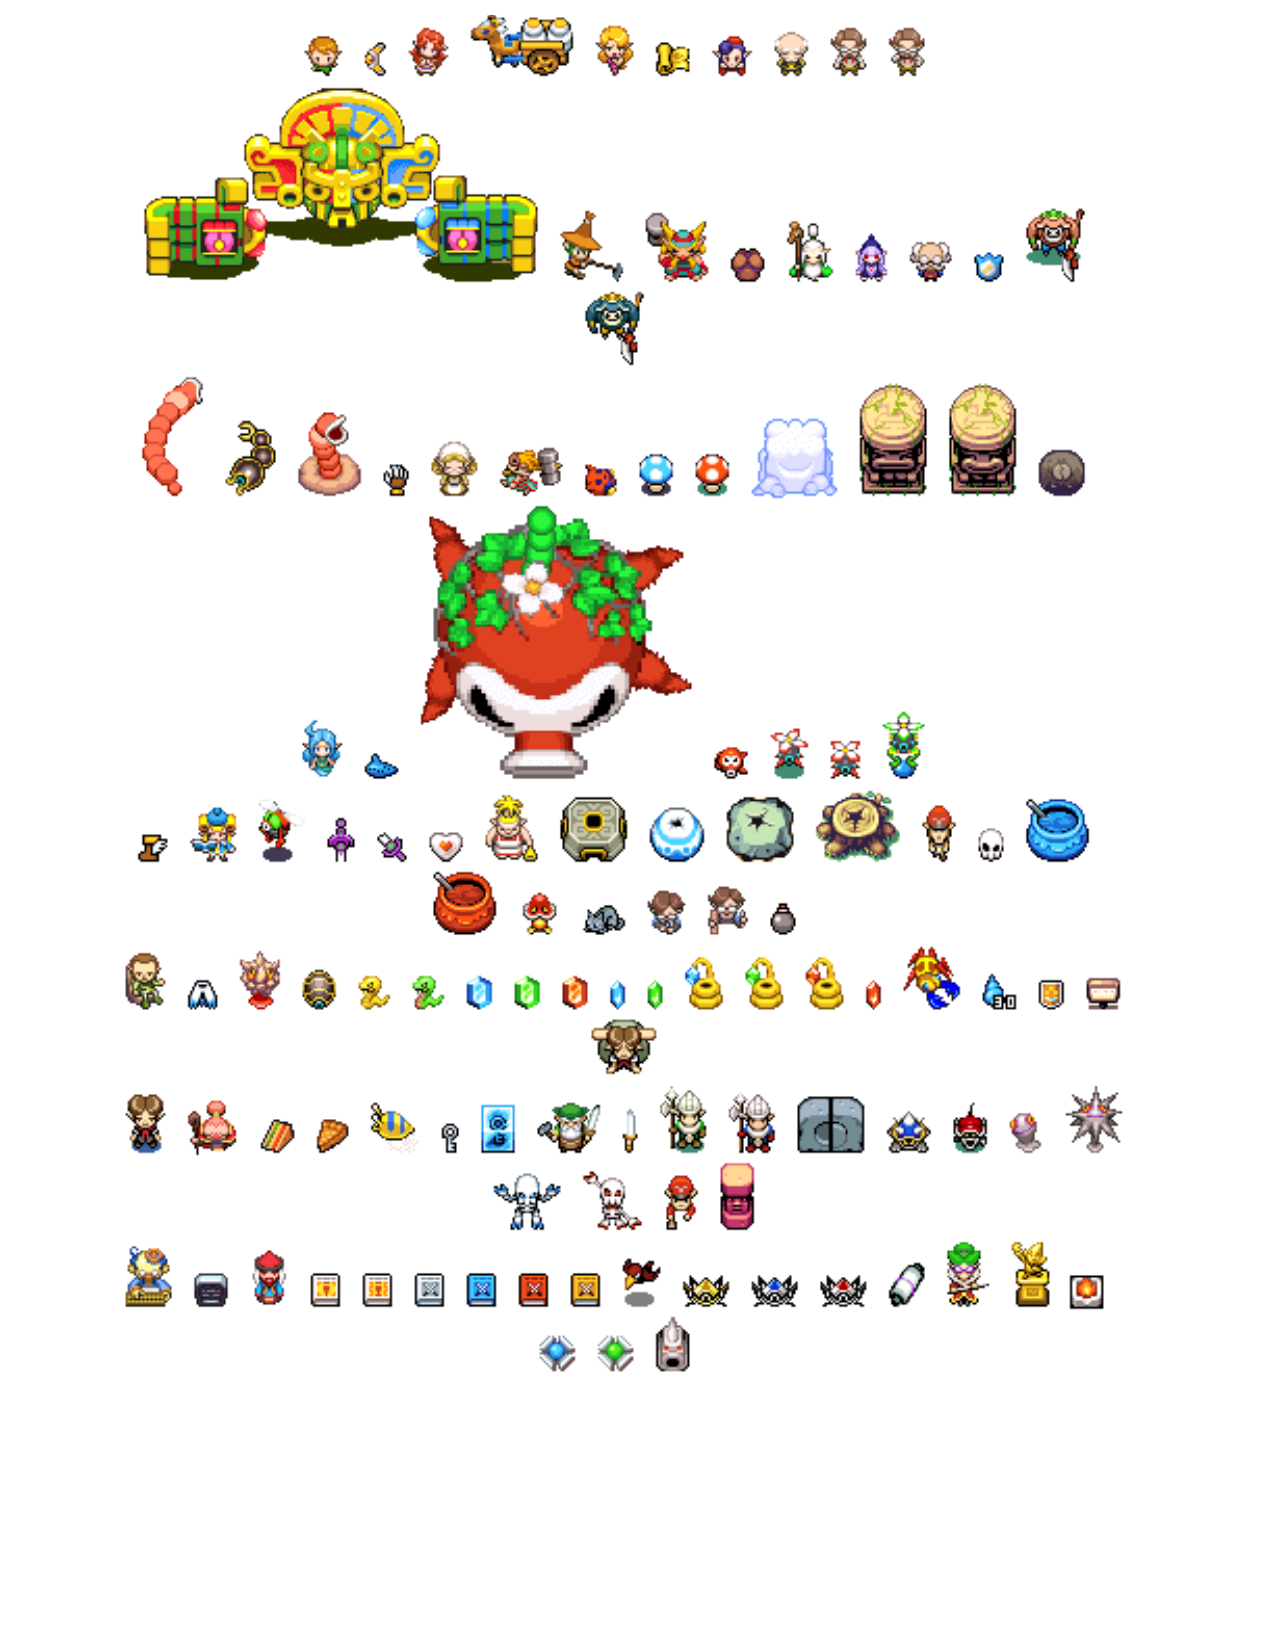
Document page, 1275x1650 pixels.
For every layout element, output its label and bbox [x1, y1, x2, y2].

picture [93, 15, 1133, 1380]
